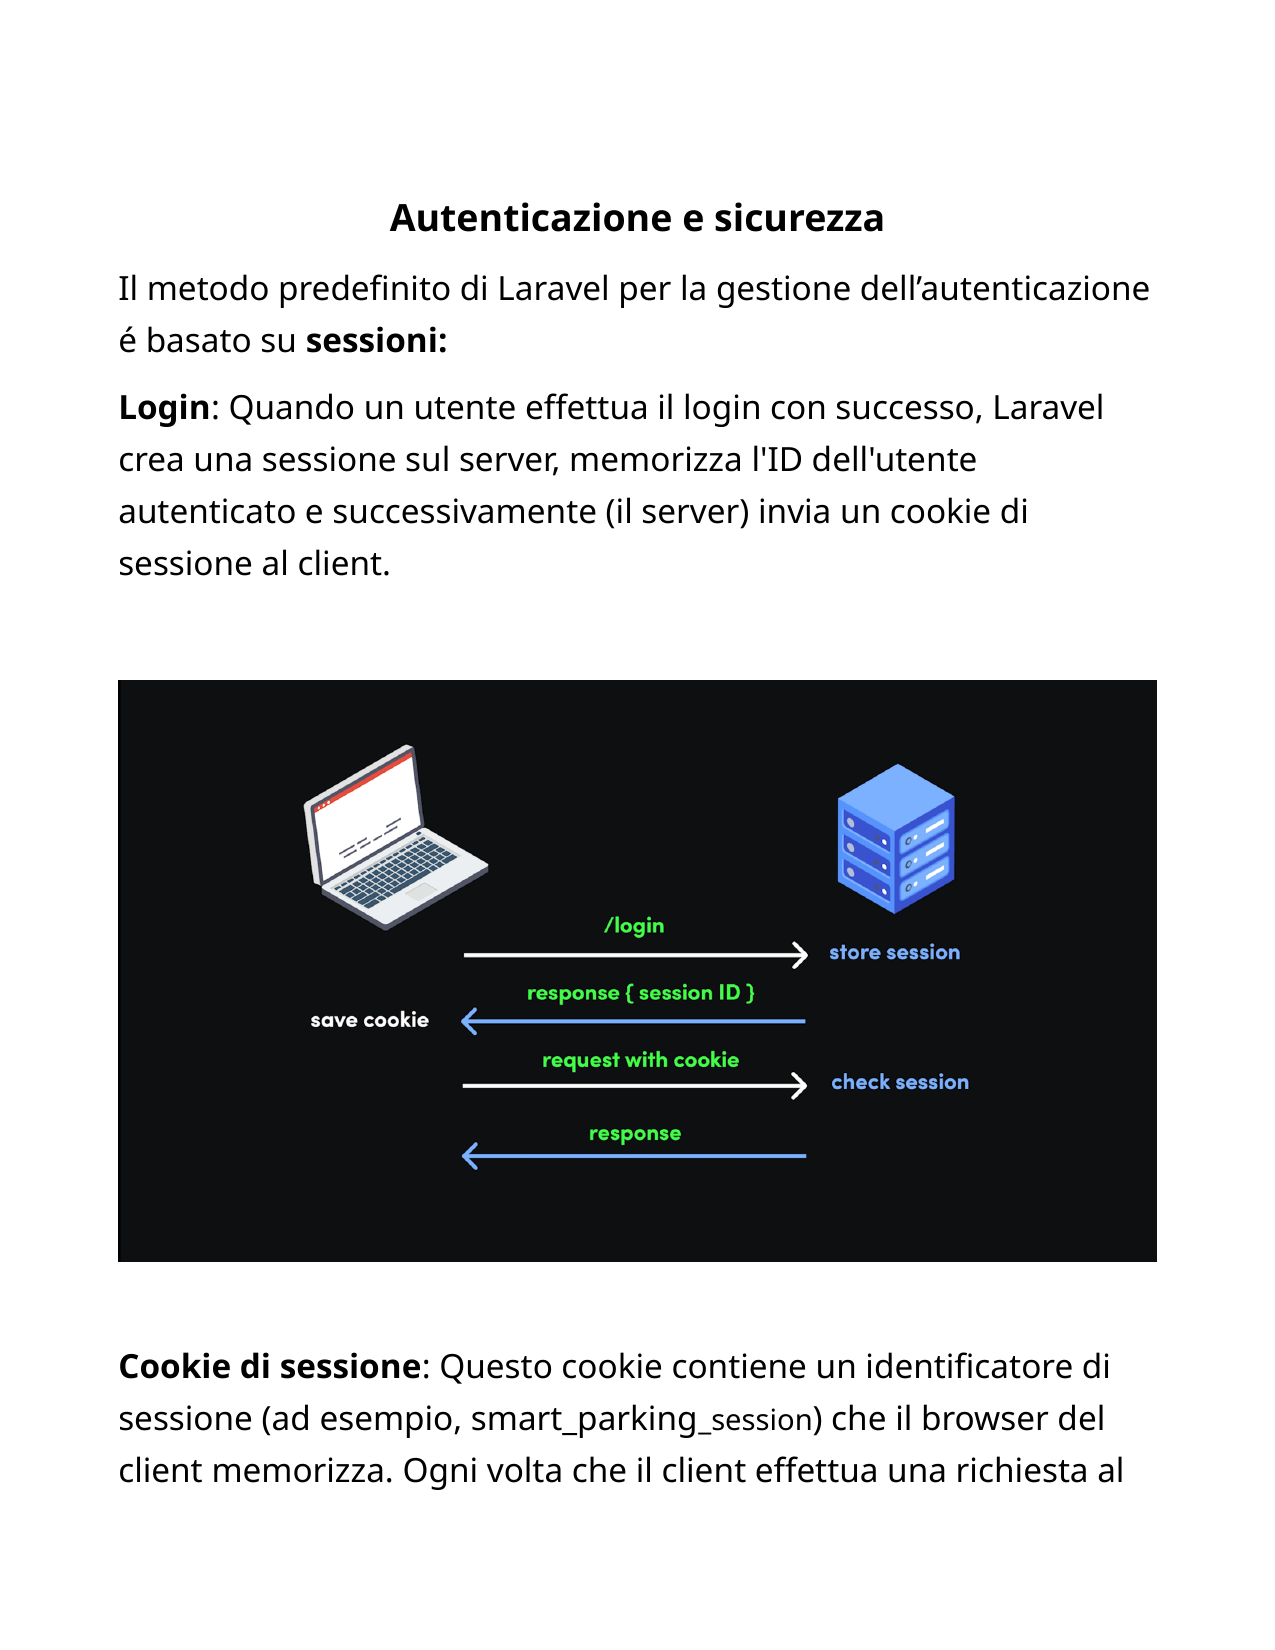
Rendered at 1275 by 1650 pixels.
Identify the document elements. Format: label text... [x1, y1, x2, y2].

text Il metodo predefinito di Laravel per la gestione dell’autenticazione é basato su sessioni: [118, 264, 1157, 362]
text Login: Quando un utente effettua il login con successo, Laravel crea una sessione sul server, memorizza l'ID dell'utente autenticato e successivamente (il server) invia un cookie di sessione al client. [118, 383, 1157, 586]
text Autenticazione e sicurezza [118, 191, 1157, 242]
text Cookie di sessione: Questo cookie contiene un identificatore di sessione (ad esempio, smart_parking_session) che il browser del client memorizza. Ogni volta che il client effettua una richiesta al [118, 1343, 1157, 1492]
picture [118, 680, 1157, 1262]
